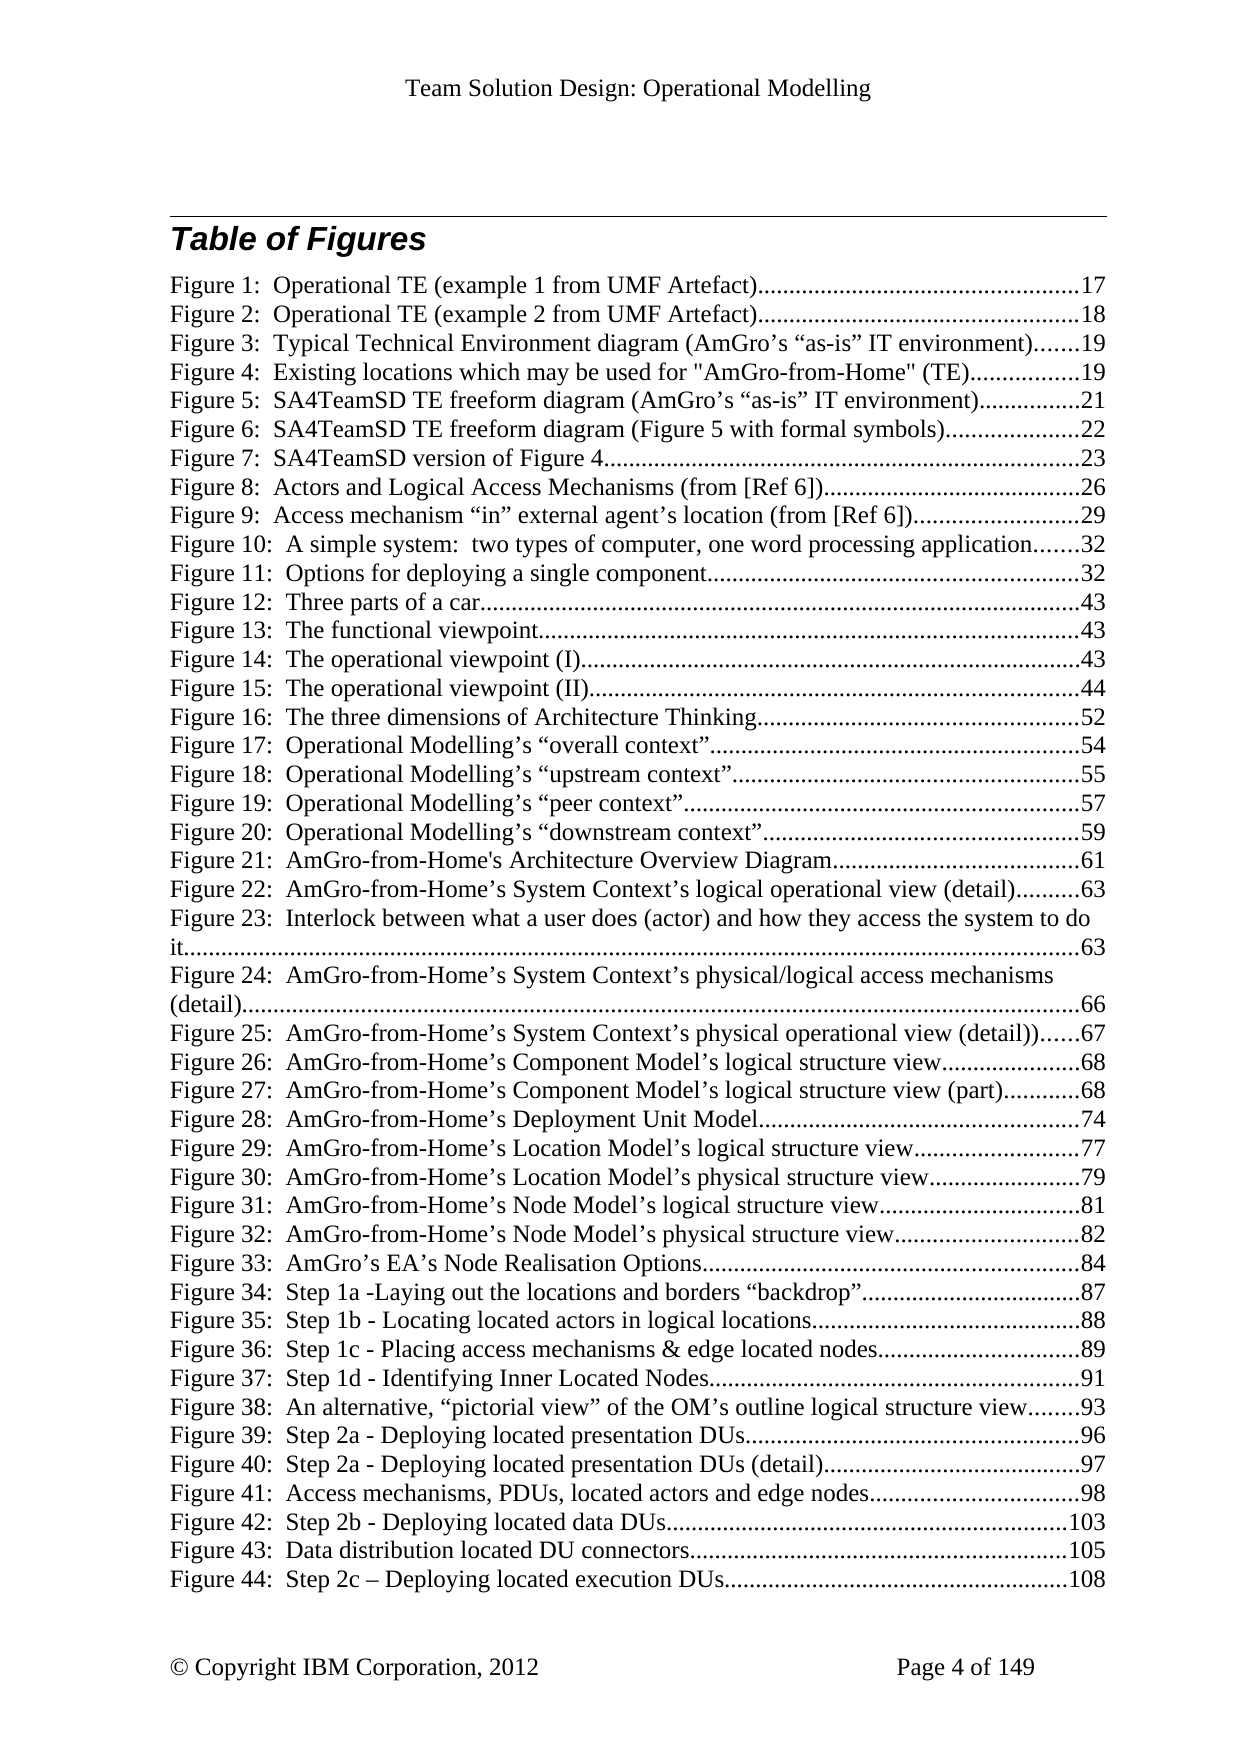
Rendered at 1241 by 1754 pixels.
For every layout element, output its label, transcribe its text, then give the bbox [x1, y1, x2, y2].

text Figure 43: Data distribution located DU connectors 105 [169, 1535, 1107, 1564]
text Figure 25: AmGro-from-Home’s System Context’s physical operational view (detail)) 67 [169, 1018, 1107, 1047]
text Figure 9: Access mechanism “in” external agent’s location (from [Ref 6]) 29 [169, 500, 1107, 529]
text Figure 10: A simple system: two types of computer, one word processing application 32 [169, 529, 1107, 558]
text Figure 37: Step 1d - Identifying Inner Located Nodes 91 [169, 1363, 1107, 1392]
text Figure 36: Step 1c - Placing access mechanisms & edge located nodes 89 [169, 1334, 1107, 1363]
text Figure 26: AmGro-from-Home’s Component Model’s logical structure view 68 [169, 1047, 1107, 1075]
text Figure 18: Operational Modelling’s “upstream context” 55 [169, 759, 1107, 788]
text Figure 8: Actors and Logical Access Mechanisms (from [Ref 6]) 26 [169, 472, 1107, 500]
text Figure 6: SA4TeamSD TE freeform diagram (Figure 5 with formal symbols) 22 [169, 414, 1107, 443]
text Figure 33: AmGro’s EA’s Node Realisation Options 84 [169, 1248, 1107, 1277]
text Figure 21: AmGro-from-Home's Architecture Overview Diagram 61 [169, 845, 1107, 874]
text Figure 19: Operational Modelling’s “peer context” 57 [169, 788, 1107, 817]
text Figure 17: Operational Modelling’s “overall context” 54 [169, 730, 1107, 759]
text Figure 2: Operational TE (example 2 from UMF Artefact) 18 [169, 299, 1107, 328]
text Figure 31: AmGro-from-Home’s Node Model’s logical structure view 81 [169, 1190, 1107, 1219]
text Figure 35: Step 1b - Locating located actors in logical locations 88 [169, 1305, 1107, 1334]
text Figure 14: The operational viewpoint (I) 43 [169, 644, 1107, 673]
text Figure 12: Three parts of a car 43 [169, 587, 1107, 615]
text Figure 15: The operational viewpoint (II) 44 [169, 673, 1107, 702]
text Figure 34: Step 1a -Laying out the locations and borders “backdrop” 87 [169, 1277, 1107, 1305]
text Figure 22: AmGro-from-Home’s System Context’s logical operational view (detail) 63 [169, 874, 1107, 903]
text Figure 27: AmGro-from-Home’s Component Model’s logical structure view (part) 68 [169, 1075, 1107, 1104]
text Figure 40: Step 2a - Deploying located presentation DUs (detail) 97 [169, 1449, 1107, 1478]
text Figure 1: Operational TE (example 1 from UMF Artefact) 17 [169, 270, 1107, 299]
text Figure 13: The functional viewpoint 43 [169, 615, 1107, 644]
text Figure 29: AmGro-from-Home’s Location Model’s logical structure view 77 [169, 1133, 1107, 1162]
text Figure 3: Typical Technical Environment diagram (AmGro’s “as-is” IT environment) 19 [169, 328, 1107, 357]
text Figure 4: Existing locations which may be used for "AmGro-from-Home" (TE) 19 [169, 357, 1107, 385]
text Figure 23: Interlock between what a user does (actor) and how they access the system to do it 63 [169, 903, 1107, 960]
text Figure 24: AmGro-from-Home’s System Context’s physical/logical access mechanisms (detail) 66 [169, 960, 1107, 1018]
text Figure 38: An alternative, “pictorial view” of the OM’s outline logical structure view 93 [169, 1392, 1107, 1420]
text Figure 11: Options for deploying a single component 32 [169, 558, 1107, 587]
text Figure 42: Step 2b - Deploying located data DUs 103 [169, 1507, 1107, 1535]
text Figure 16: The three dimensions of Architecture Thinking 52 [169, 702, 1107, 730]
text Figure 30: AmGro-from-Home’s Location Model’s physical structure view 79 [169, 1162, 1107, 1190]
text Figure 32: AmGro-from-Home’s Node Model’s physical structure view 82 [169, 1219, 1107, 1248]
text Figure 41: Access mechanisms, PDUs, located actors and edge nodes 98 [169, 1478, 1107, 1507]
text Figure 7: SA4TeamSD version of Figure 4 23 [169, 443, 1107, 472]
text Figure 20: Operational Modelling’s “downstream context” 59 [169, 817, 1107, 845]
text Figure 44: Step 2c – Deploying located execution DUs 108 [169, 1564, 1107, 1593]
subtitle Table of Figures [169, 217, 1107, 258]
text Figure 39: Step 2a - Deploying located presentation DUs 96 [169, 1420, 1107, 1449]
text Figure 5: SA4TeamSD TE freeform diagram (AmGro’s “as-is” IT environment) 21 [169, 385, 1107, 414]
text Figure 28: AmGro-from-Home’s Deployment Unit Model 74 [169, 1104, 1107, 1133]
